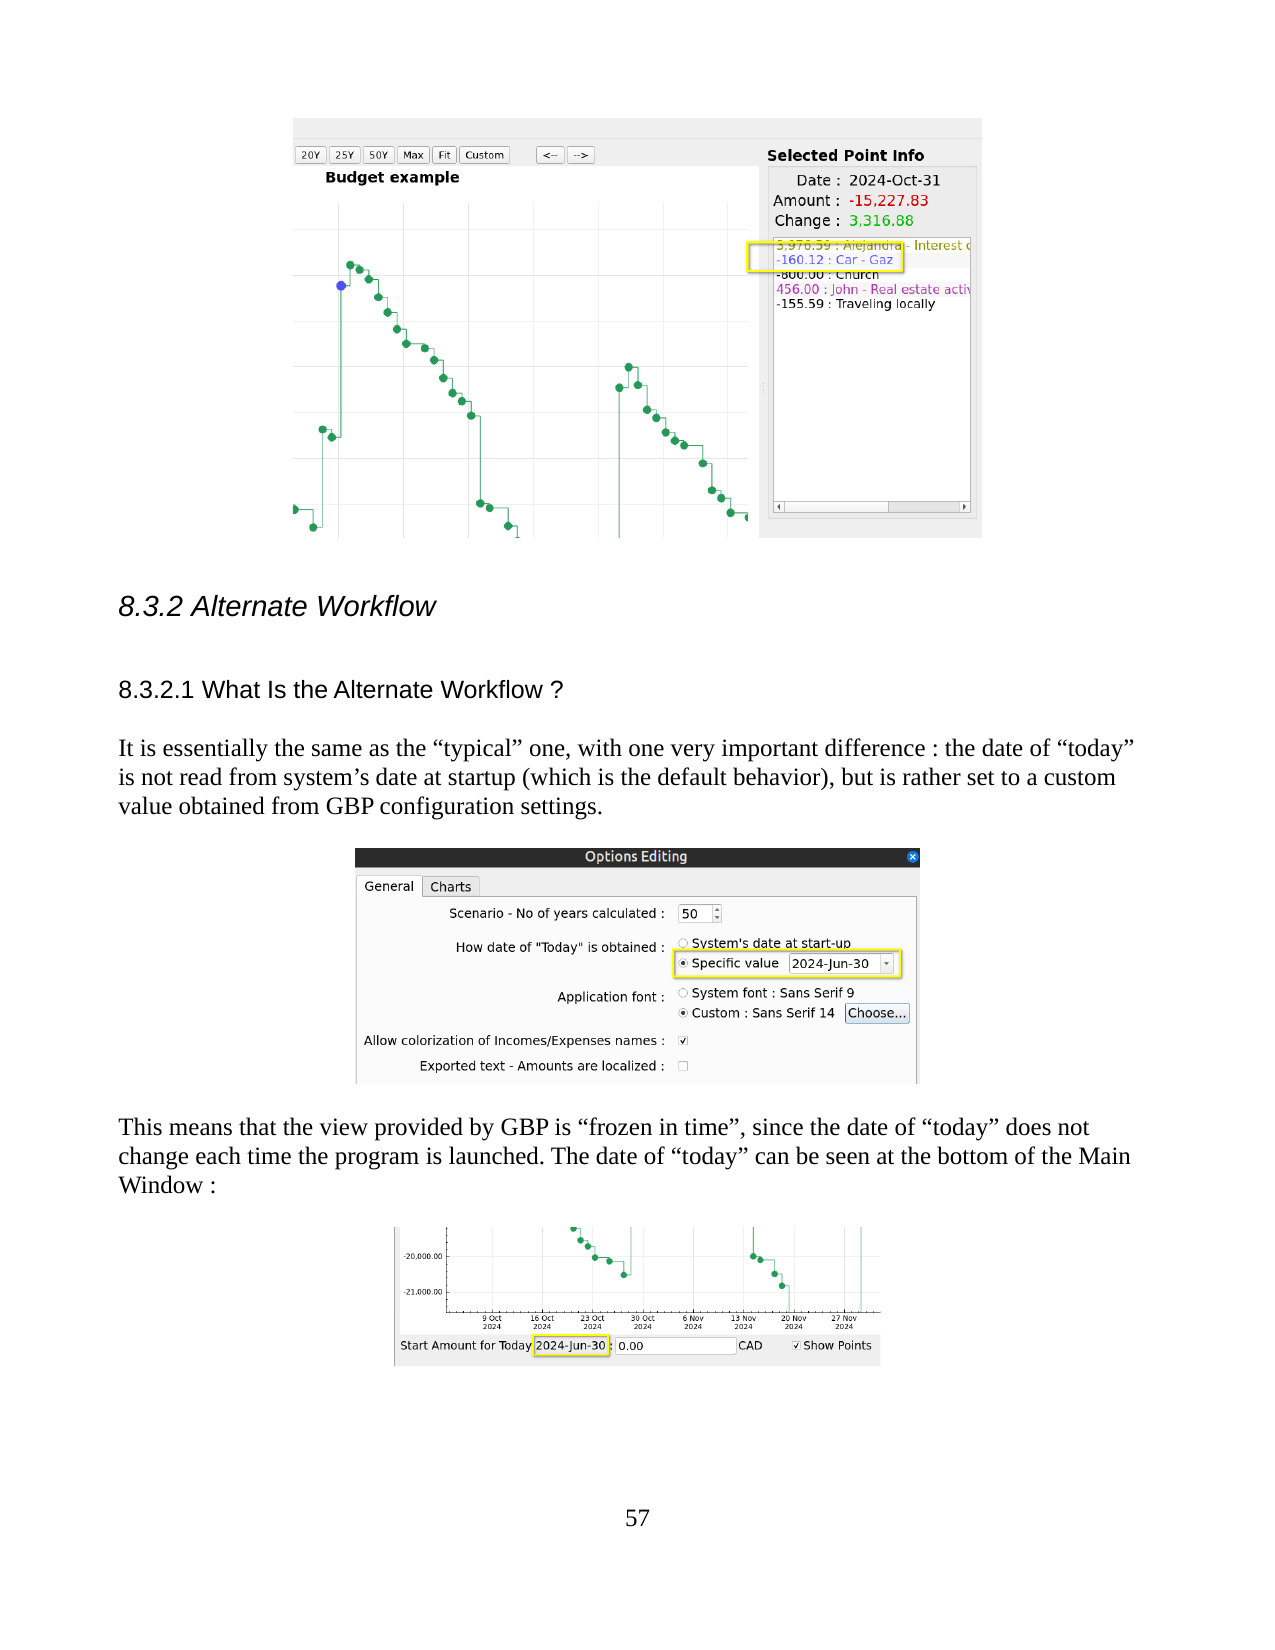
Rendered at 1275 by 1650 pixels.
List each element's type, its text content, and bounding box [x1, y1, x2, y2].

text It is essentially the same as the “typical” one, with one very important difference : the date of “today” is not read from system’s date at startup (which is the default behavior), but is rather set to a custom value obtained from GBP configuration settings. [118, 733, 1157, 820]
subtitle What Is the Alternate Workflow ? [118, 675, 1157, 703]
picture [292, 118, 983, 538]
picture [394, 1227, 881, 1366]
text This means that the view provided by GBP is “frozen in time”, since the date of “today” does not change each time the program is launched. The date of “today” can be seen at the bottom of the Main Window : [118, 1112, 1157, 1198]
subtitle Alternate Workflow [118, 589, 1157, 622]
picture [355, 848, 920, 1084]
